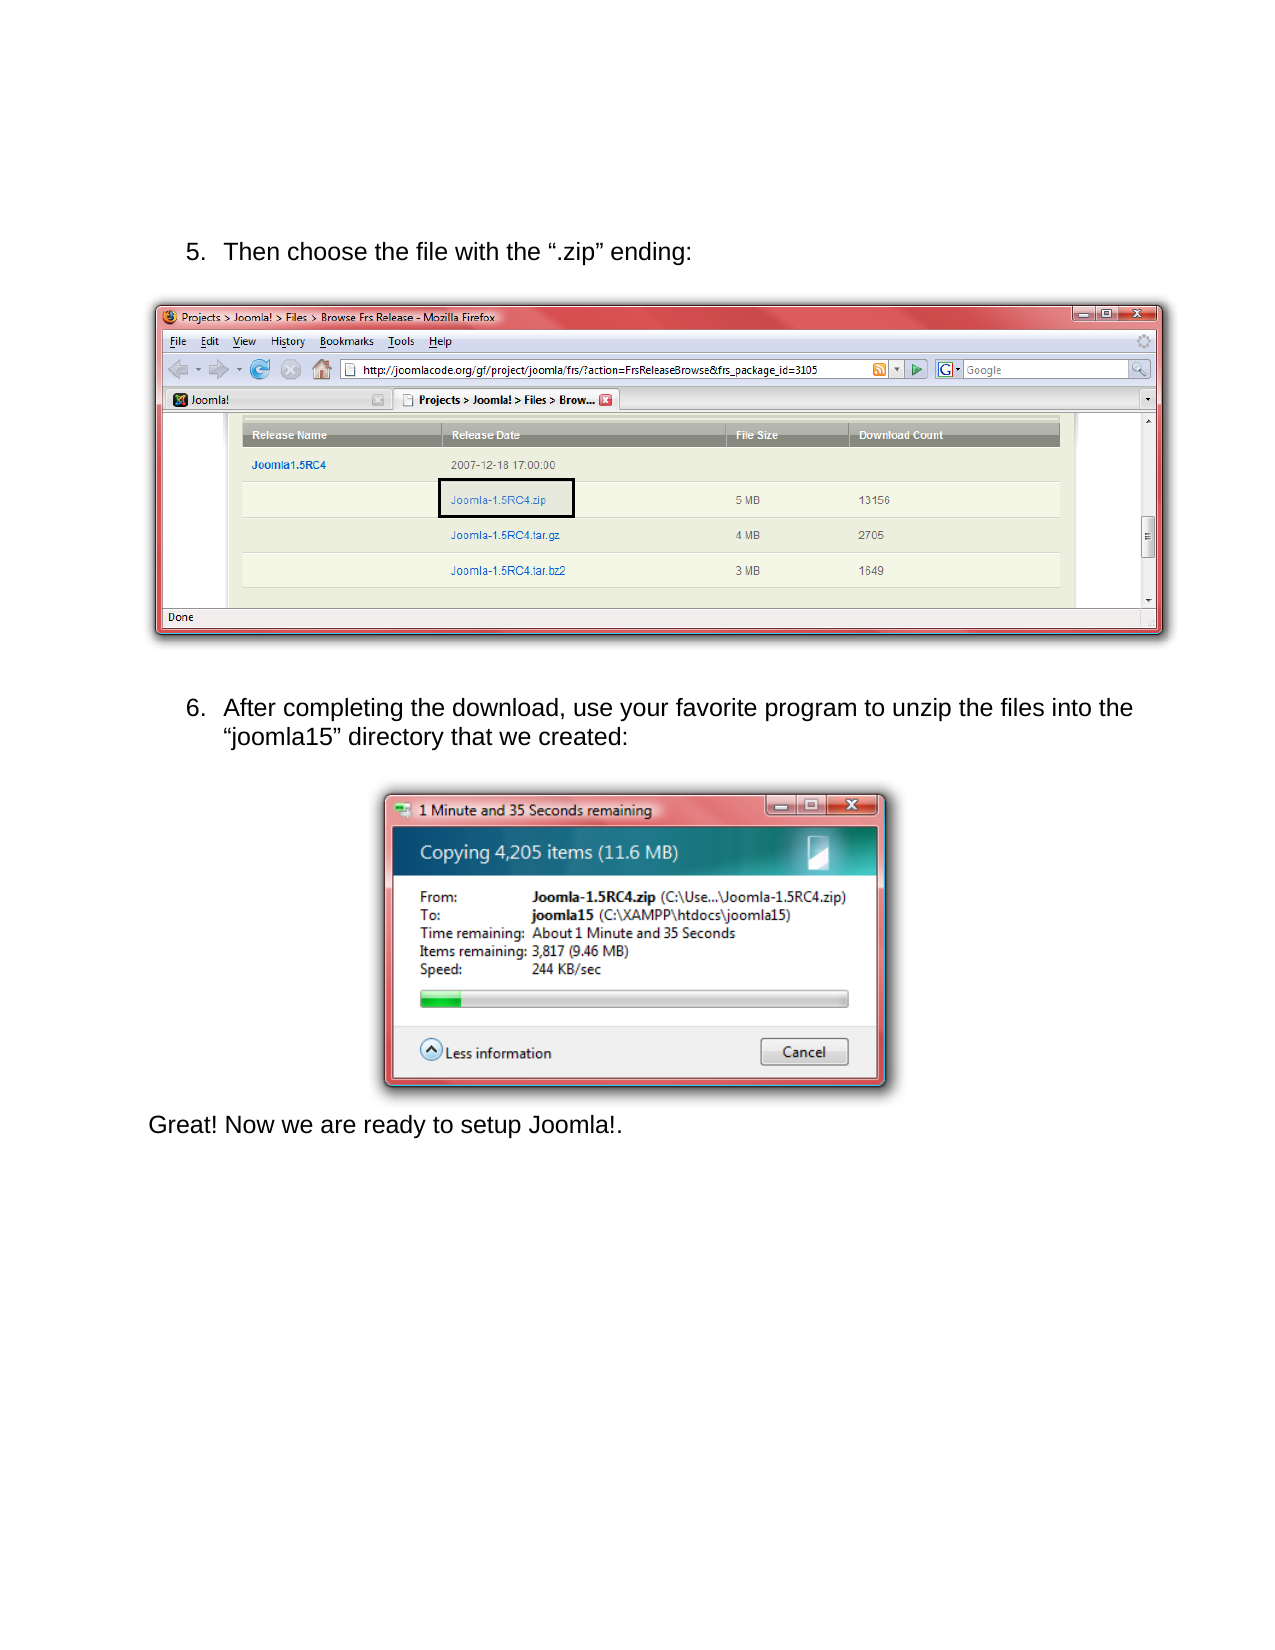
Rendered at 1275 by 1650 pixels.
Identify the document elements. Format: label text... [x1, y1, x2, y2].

picture [367, 777, 908, 1109]
list After completing the download, use your favorite program to unzip the files into the “joomla15” directory that we created: [186, 693, 1157, 751]
list Then choose the file with the “.zip” ending: [186, 237, 1157, 265]
picture [142, 292, 1179, 651]
text Great! Now we are ready to setup Joomla!. [148, 763, 1157, 1139]
